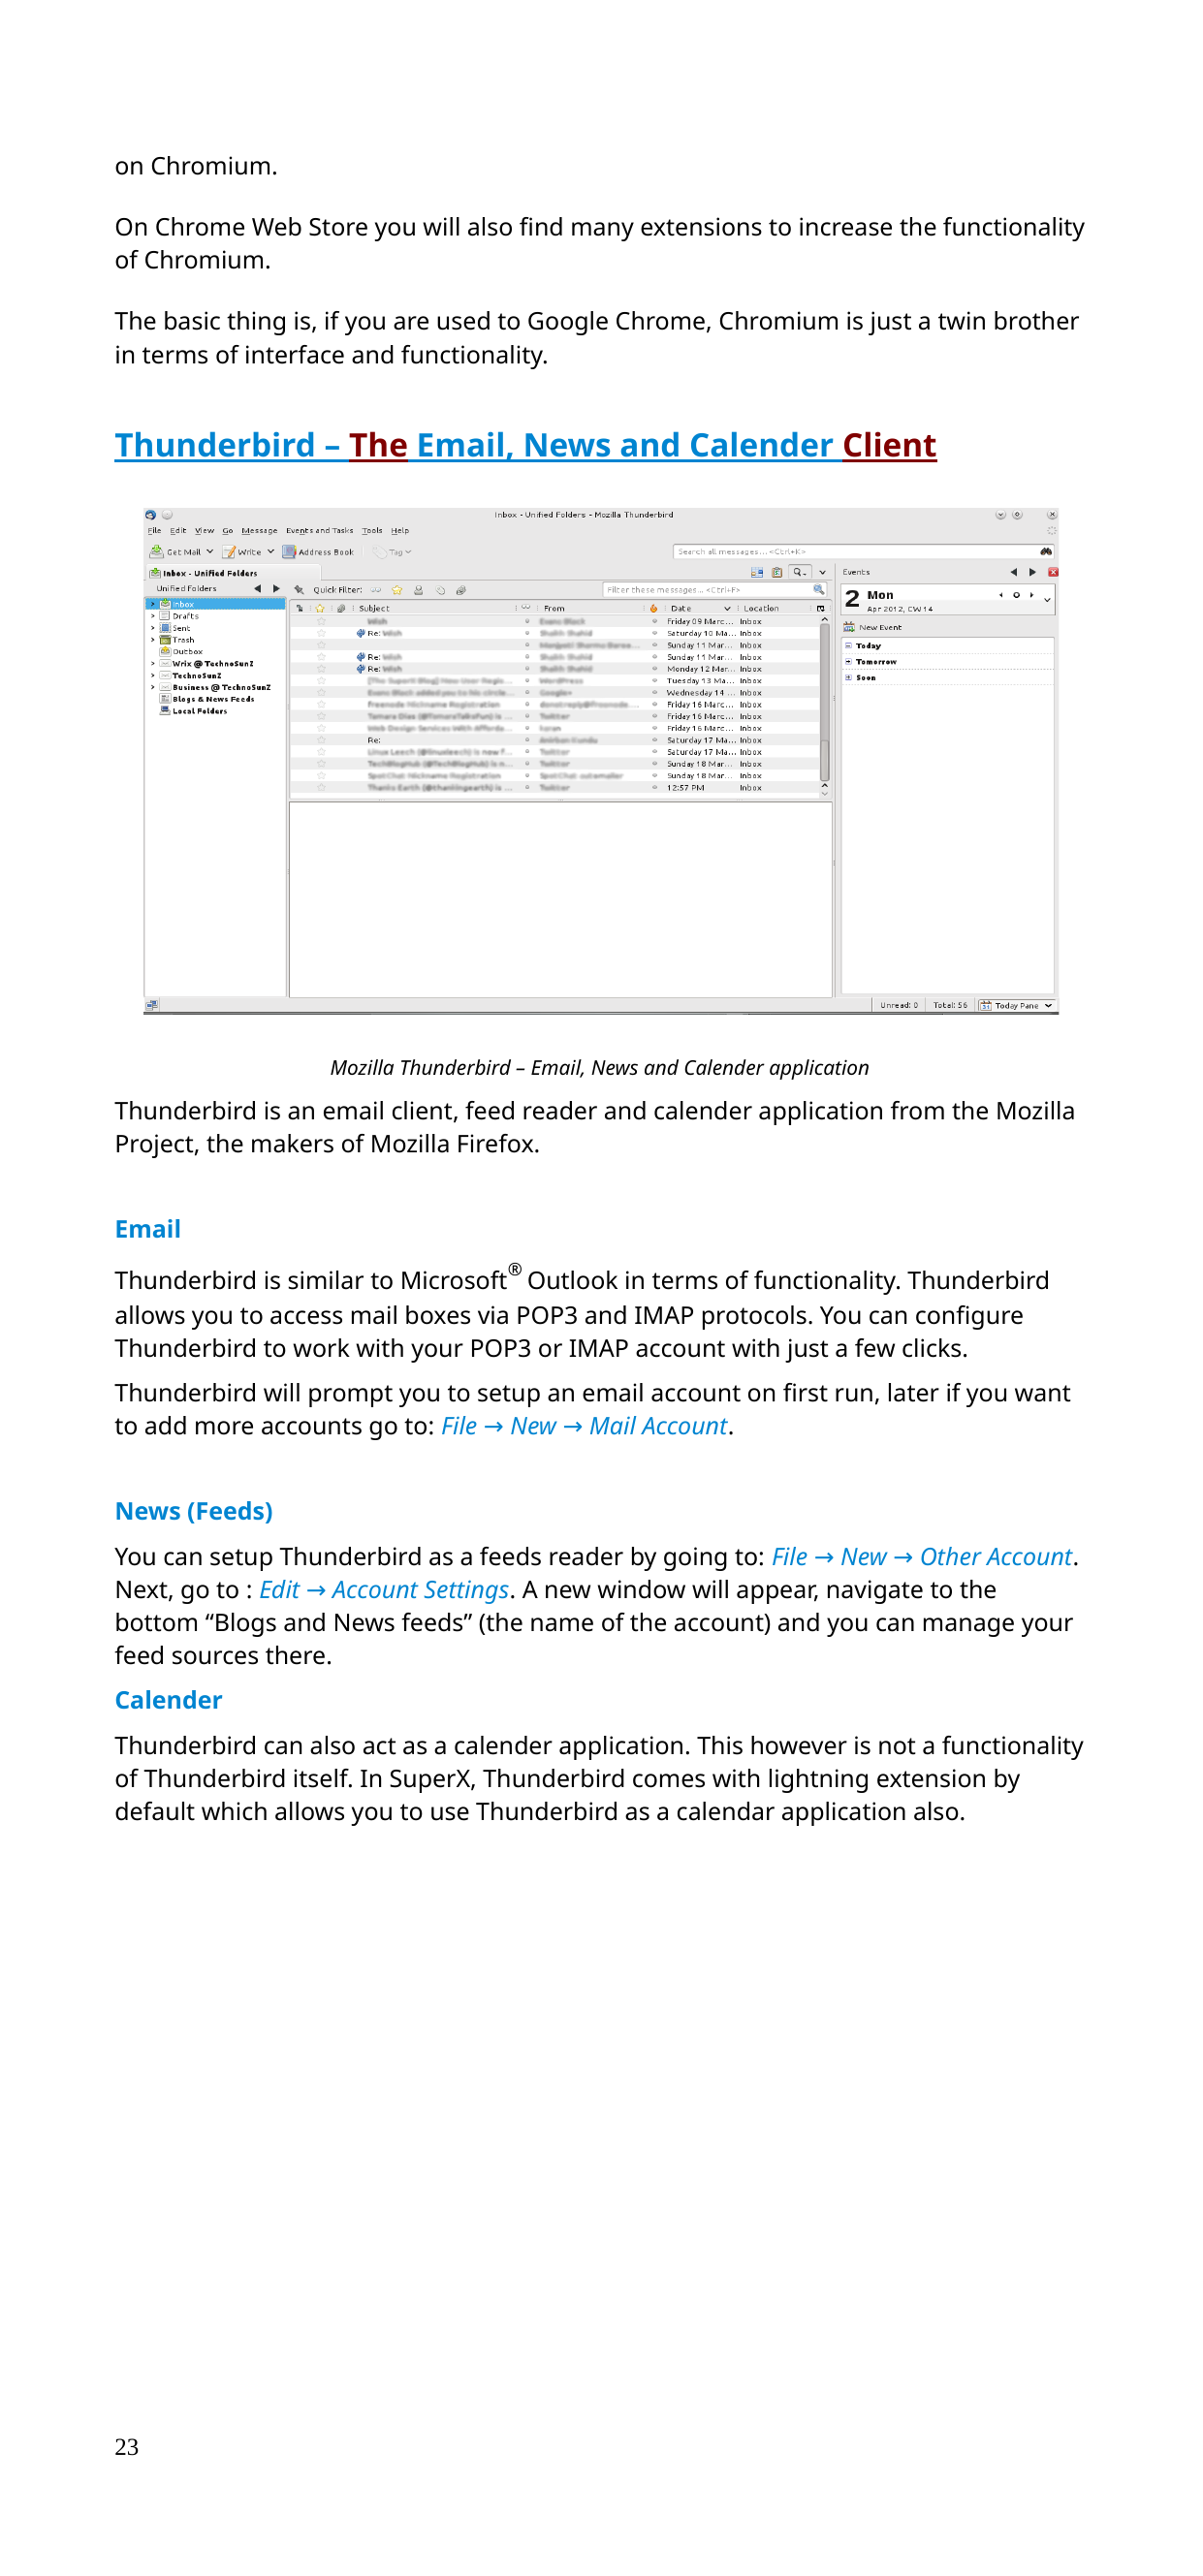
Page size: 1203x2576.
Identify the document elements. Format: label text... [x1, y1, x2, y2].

text Mozilla Thunderbird – Email, News and Calender application [114, 1053, 1088, 1082]
text Email [114, 1211, 1088, 1244]
text Thunderbird – The Email, News and Calender Client [114, 423, 1088, 466]
text Calender [114, 1683, 1088, 1716]
text Thunderbird will prompt you to setup an email account on first run, later if you want to add more accounts go to: File → New → Mail Account. [114, 1376, 1088, 1442]
text News (Feeds) [114, 1494, 1088, 1527]
text on Chromium. [114, 148, 1088, 182]
text You can setup Thunderbird as a feeds reader by going to: File → New → Other Account. Next, go to : Edit → Account Settings. A new window will appear, navigate to the bottom “Blogs and News feeds” (the name of the account) and you can manage your feed sources there. [114, 1539, 1088, 1672]
text Thunderbird can also act as a calender application. This however is not a functionality of Thunderbird itself. In SuperX, Thunderbird comes with lightning extension by default which allows you to use Thunderbird as a calendar application also. [114, 1729, 1088, 1828]
text The basic thing is, if you are used to Google Chrome, Chromium is just a twin brother in terms of interface and functionality. [114, 304, 1088, 370]
picture [143, 508, 1060, 1015]
text Thunderbird is similar to Microsoft® Outlook in terms of functionality. Thunderbird allows you to access mail boxes via POP3 and IMAP protocols. You can configure Thunderbird to work with your POP3 or IMAP account with just a few clicks. [114, 1257, 1088, 1364]
text On Chrome Web Store you will also find many extensions to increase the functionality of Chromium. [114, 210, 1088, 276]
text Thunderbird is an email client, feed reader and calender application from the Mozilla Project, the makers of Mozilla Firefox. [114, 1093, 1088, 1159]
